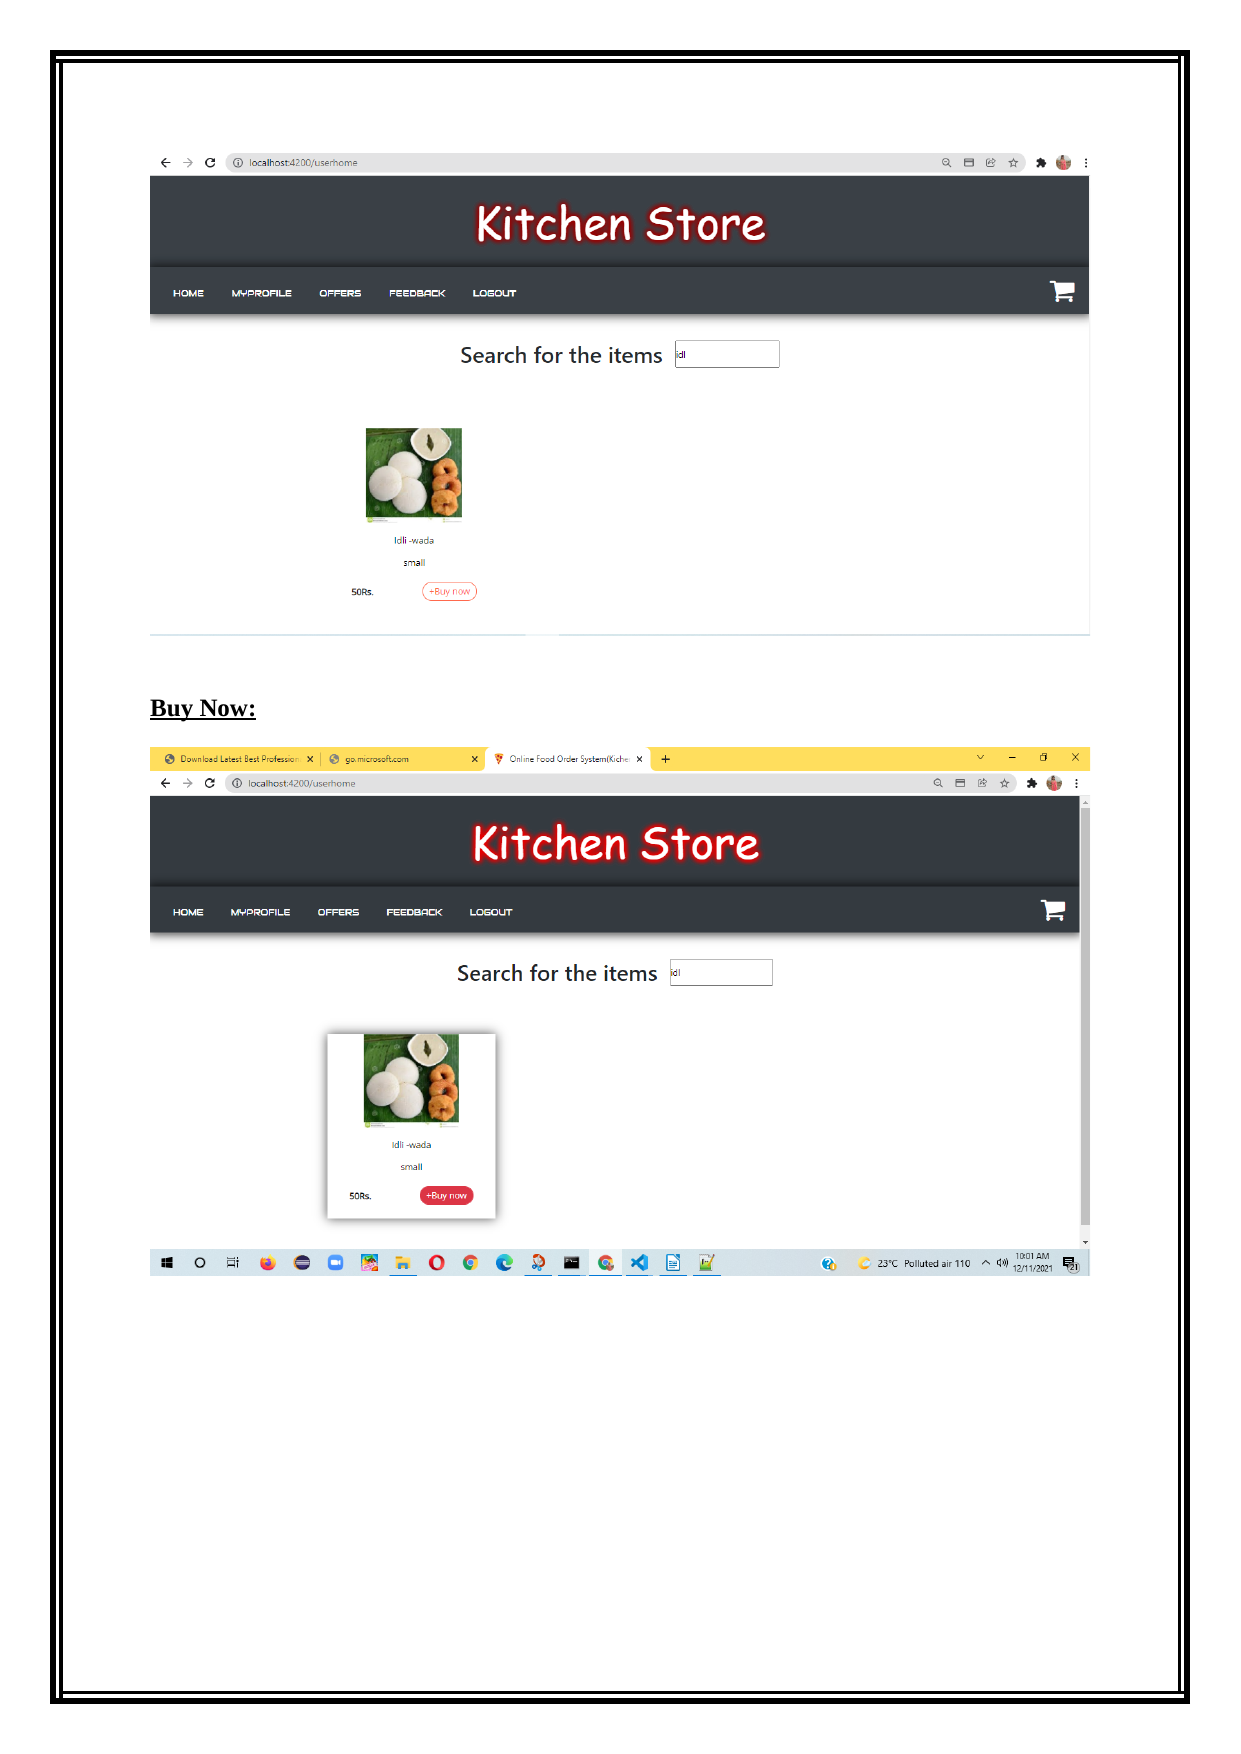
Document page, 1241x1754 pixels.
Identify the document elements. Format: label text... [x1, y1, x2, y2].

picture [150, 150, 1091, 636]
picture [150, 747, 1091, 1276]
text Buy Now: [150, 693, 1090, 722]
